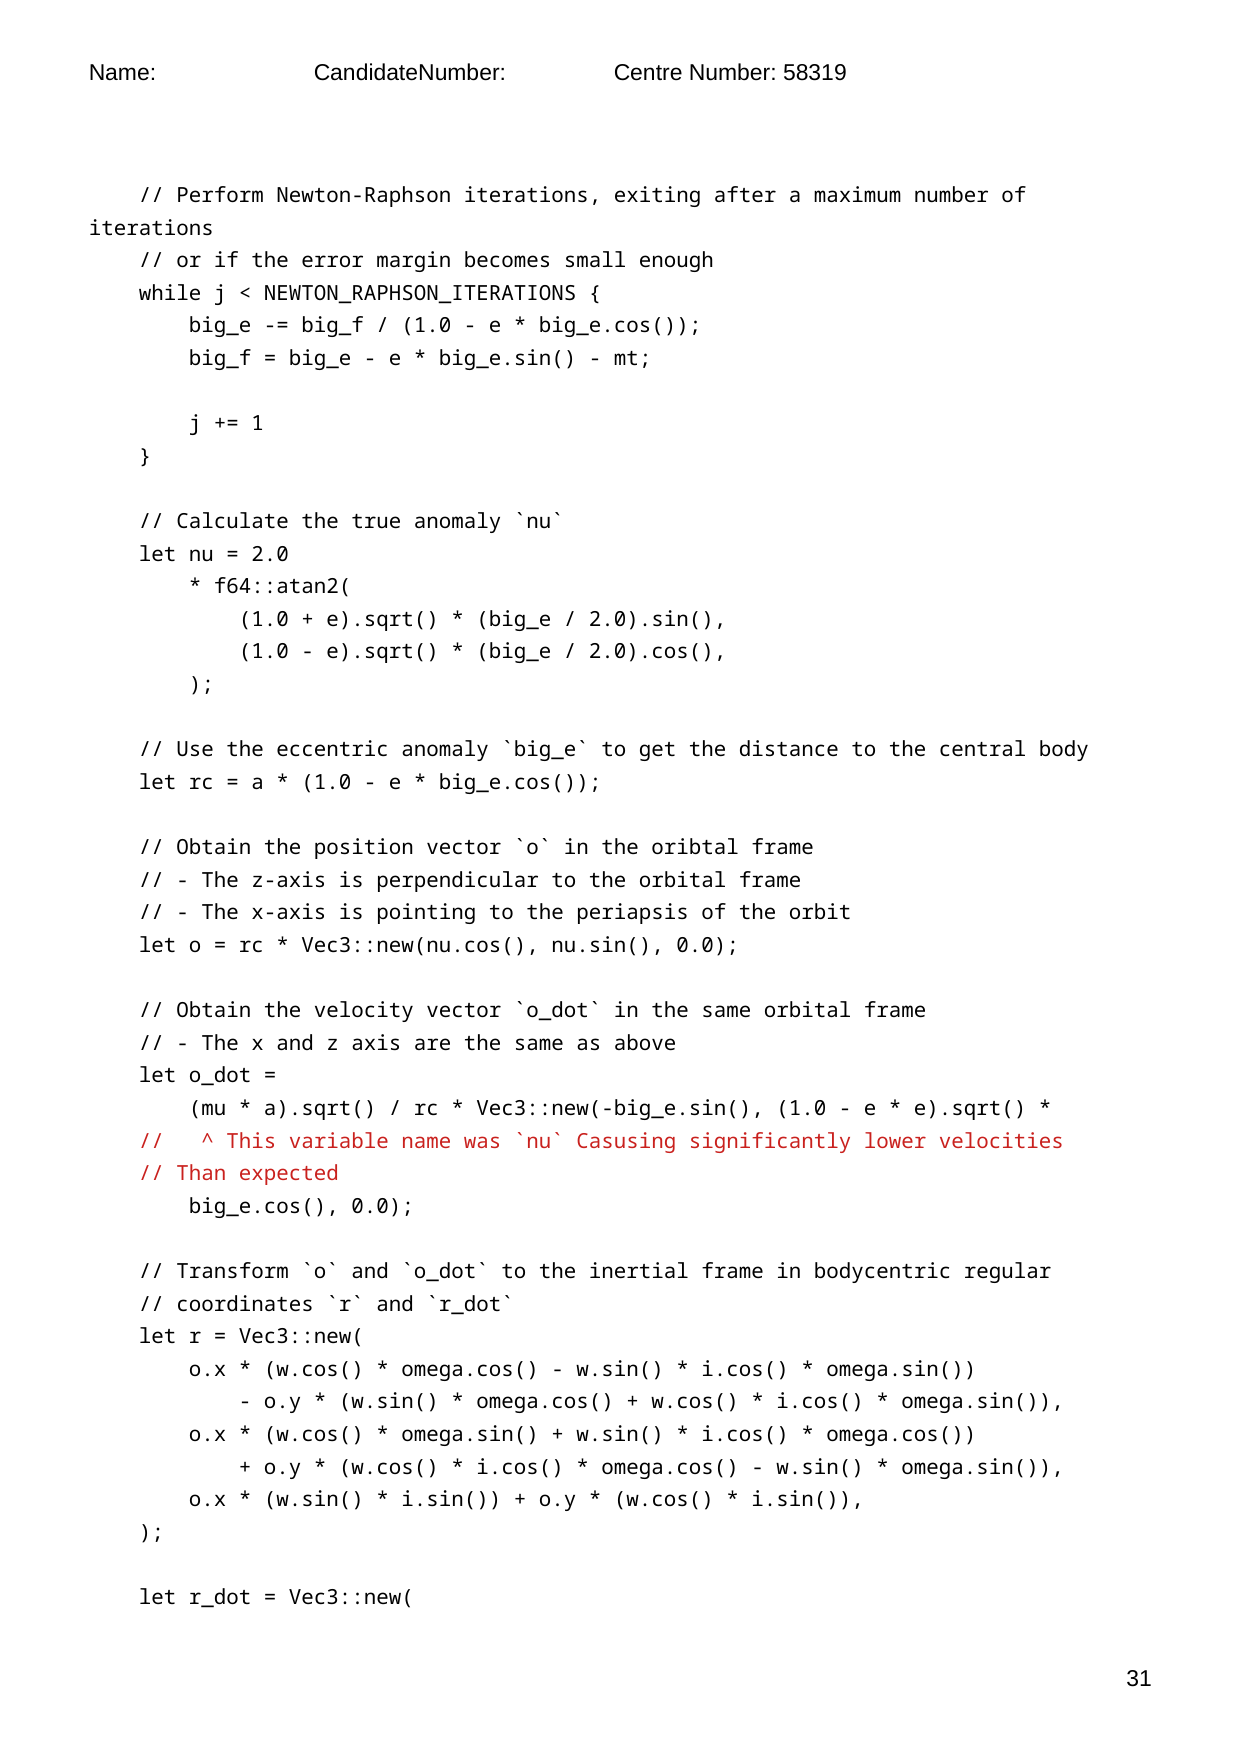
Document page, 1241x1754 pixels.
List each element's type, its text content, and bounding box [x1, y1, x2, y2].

text // Than expected [88, 1158, 1152, 1187]
text o.x * (w.cos() * omega.cos() - w.sin() * i.cos() * omega.sin()) [88, 1354, 1152, 1382]
text let r = Vec3::new( [88, 1321, 1152, 1350]
text let o = rc * Vec3::new(nu.cos(), nu.sin(), 0.0); [88, 930, 1152, 958]
text (mu * a).sqrt() / rc * Vec3::new(-big_e.sin(), (1.0 - e * e).sqrt() * [88, 1093, 1152, 1122]
text big_e -= big_f / (1.0 - e * big_e.cos()); [88, 311, 1152, 339]
text big_f = big_e - e * big_e.sin() - mt; [88, 343, 1152, 372]
text ); [88, 669, 1152, 698]
text // Obtain the position vector `o` in the oribtal frame [88, 832, 1152, 861]
text // - The x and z axis are the same as above [88, 1028, 1152, 1056]
text let rc = a * (1.0 - e * big_e.cos()); [88, 767, 1152, 796]
text // Obtain the velocity vector `o_dot` in the same orbital frame [88, 995, 1152, 1024]
text ); [88, 1517, 1152, 1545]
text o.x * (w.cos() * omega.sin() + w.sin() * i.cos() * omega.cos()) [88, 1419, 1152, 1448]
text big_e.cos(), 0.0); [88, 1191, 1152, 1219]
text // or if the error margin becomes small enough [88, 245, 1152, 274]
text + o.y * (w.cos() * i.cos() * omega.cos() - w.sin() * omega.sin()), [88, 1452, 1152, 1480]
text (1.0 + e).sqrt() * (big_e / 2.0).sin(), [88, 604, 1152, 632]
text - o.y * (w.sin() * omega.cos() + w.cos() * i.cos() * omega.sin()), [88, 1387, 1152, 1415]
text let o_dot = [88, 1061, 1152, 1089]
text o.x * (w.sin() * i.sin()) + o.y * (w.cos() * i.sin()), [88, 1484, 1152, 1513]
text // Use the eccentric anomaly `big_e` to get the distance to the central body [88, 734, 1152, 763]
text let r_dot = Vec3::new( [88, 1582, 1152, 1611]
text * f64::atan2( [88, 571, 1152, 600]
text // - The z-axis is perpendicular to the orbital frame [88, 865, 1152, 893]
text // Calculate the true anomaly `nu` [88, 506, 1152, 535]
text (1.0 - e).sqrt() * (big_e / 2.0).cos(), [88, 637, 1152, 665]
text // - The x-axis is pointing to the periapsis of the orbit [88, 897, 1152, 926]
text // Perform Newton-Raphson iterations, exiting after a maximum number of iterations [88, 180, 1152, 241]
text // ^ This variable name was `nu` Casusing significantly lower velocities [88, 1126, 1152, 1154]
text j += 1 [88, 408, 1152, 437]
text while j < NEWTON_RAPHSON_ITERATIONS { [88, 278, 1152, 306]
text // Transform `o` and `o_dot` to the inertial frame in bodycentric regular [88, 1256, 1152, 1284]
text } [88, 441, 1152, 469]
text // coordinates `r` and `r_dot` [88, 1289, 1152, 1317]
text let nu = 2.0 [88, 539, 1152, 567]
